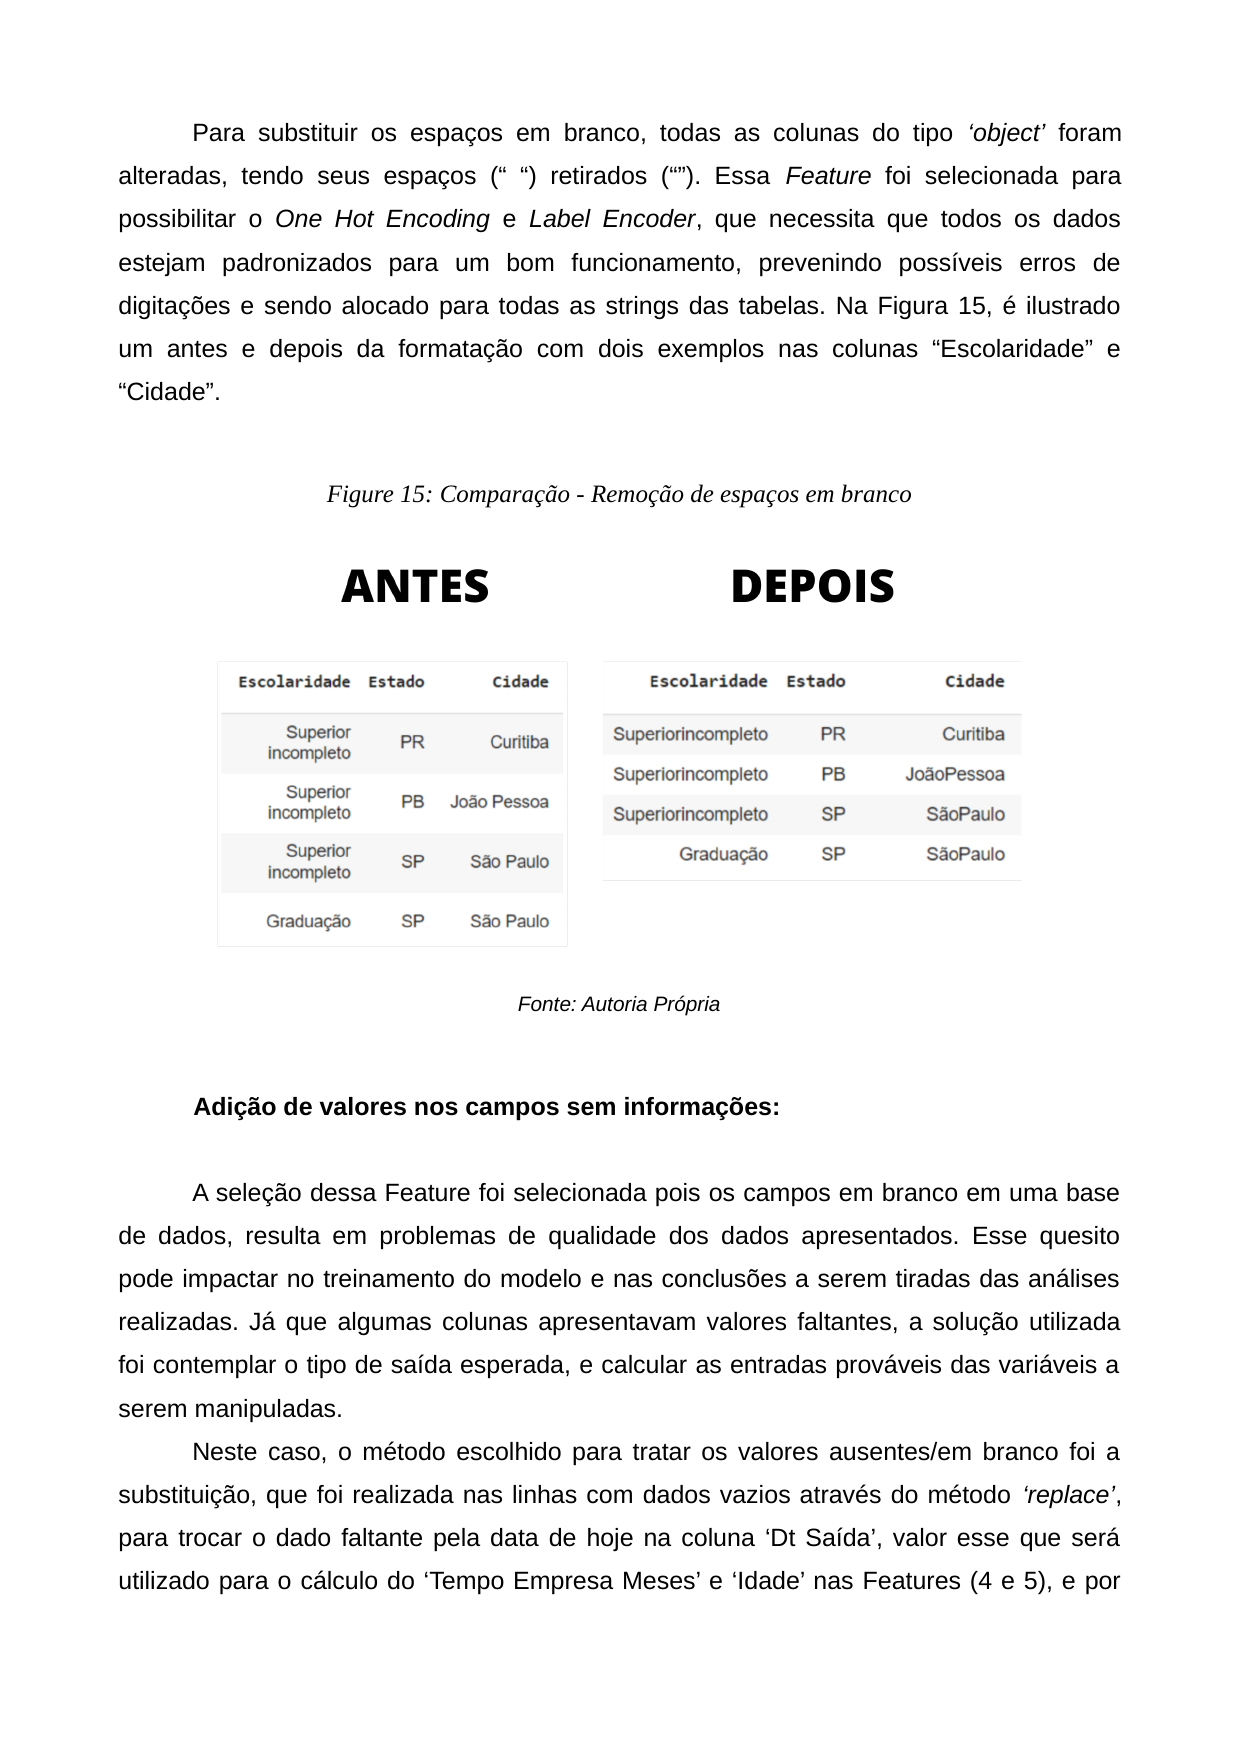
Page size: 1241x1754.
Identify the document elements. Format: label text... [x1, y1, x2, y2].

text Neste caso, o método escolhido para tratar os valores ausentes/em branco foi a substituição, que foi realizada nas linhas com dados vazios através do método ‘replace’, para trocar o dado faltante pela data de hoje na coluna ‘Dt Saída’, valor esse que será utilizado para o cálculo do ‘Tempo Empresa Meses’ e ‘Idade’ nas Features (4 e 5), e por [118, 1437, 1122, 1595]
text A seleção dessa Feature foi selecionada pois os campos em branco em uma base de dados, resulta em problemas de qualidade dos dados apresentados. Esse quesito pode impactar no treinamento do modelo e nas conclusões a serem tiradas das análises realizadas. Já que algumas colunas apresentavam valores faltantes, a solução utilizada foi contemplar o tipo de saída esperada, e calcular as entradas prováveis das variáveis a serem manipuladas. [118, 1178, 1122, 1422]
text [155, 467, 1086, 479]
text Para substituir os espaços em branco, todas as colunas do tipo ‘object’ foram alteradas, tendo seus espaços (“ “) retirados (“”). Essa Feature foi selecionada para possibilitar o One Hot Encoding e Label Encoder, que necessita que todos os dados estejam padronizados para um bom funcionamento, prevenindo possíveis erros de digitações e sendo alocado para todas as strings das tabelas. Na Figura 15, é ilustrado um antes e depois da formatação com dois exemplos nas colunas “Escolaridade” e “Cidade”. [118, 118, 1122, 406]
picture [155, 508, 1086, 963]
text Figure 15: Comparação - Remoção de espaços em branco [155, 479, 1086, 508]
list Adição de valores nos campos sem informações: [156, 1092, 1122, 1121]
text Fonte: Autoria Própria [118, 504, 1122, 1016]
